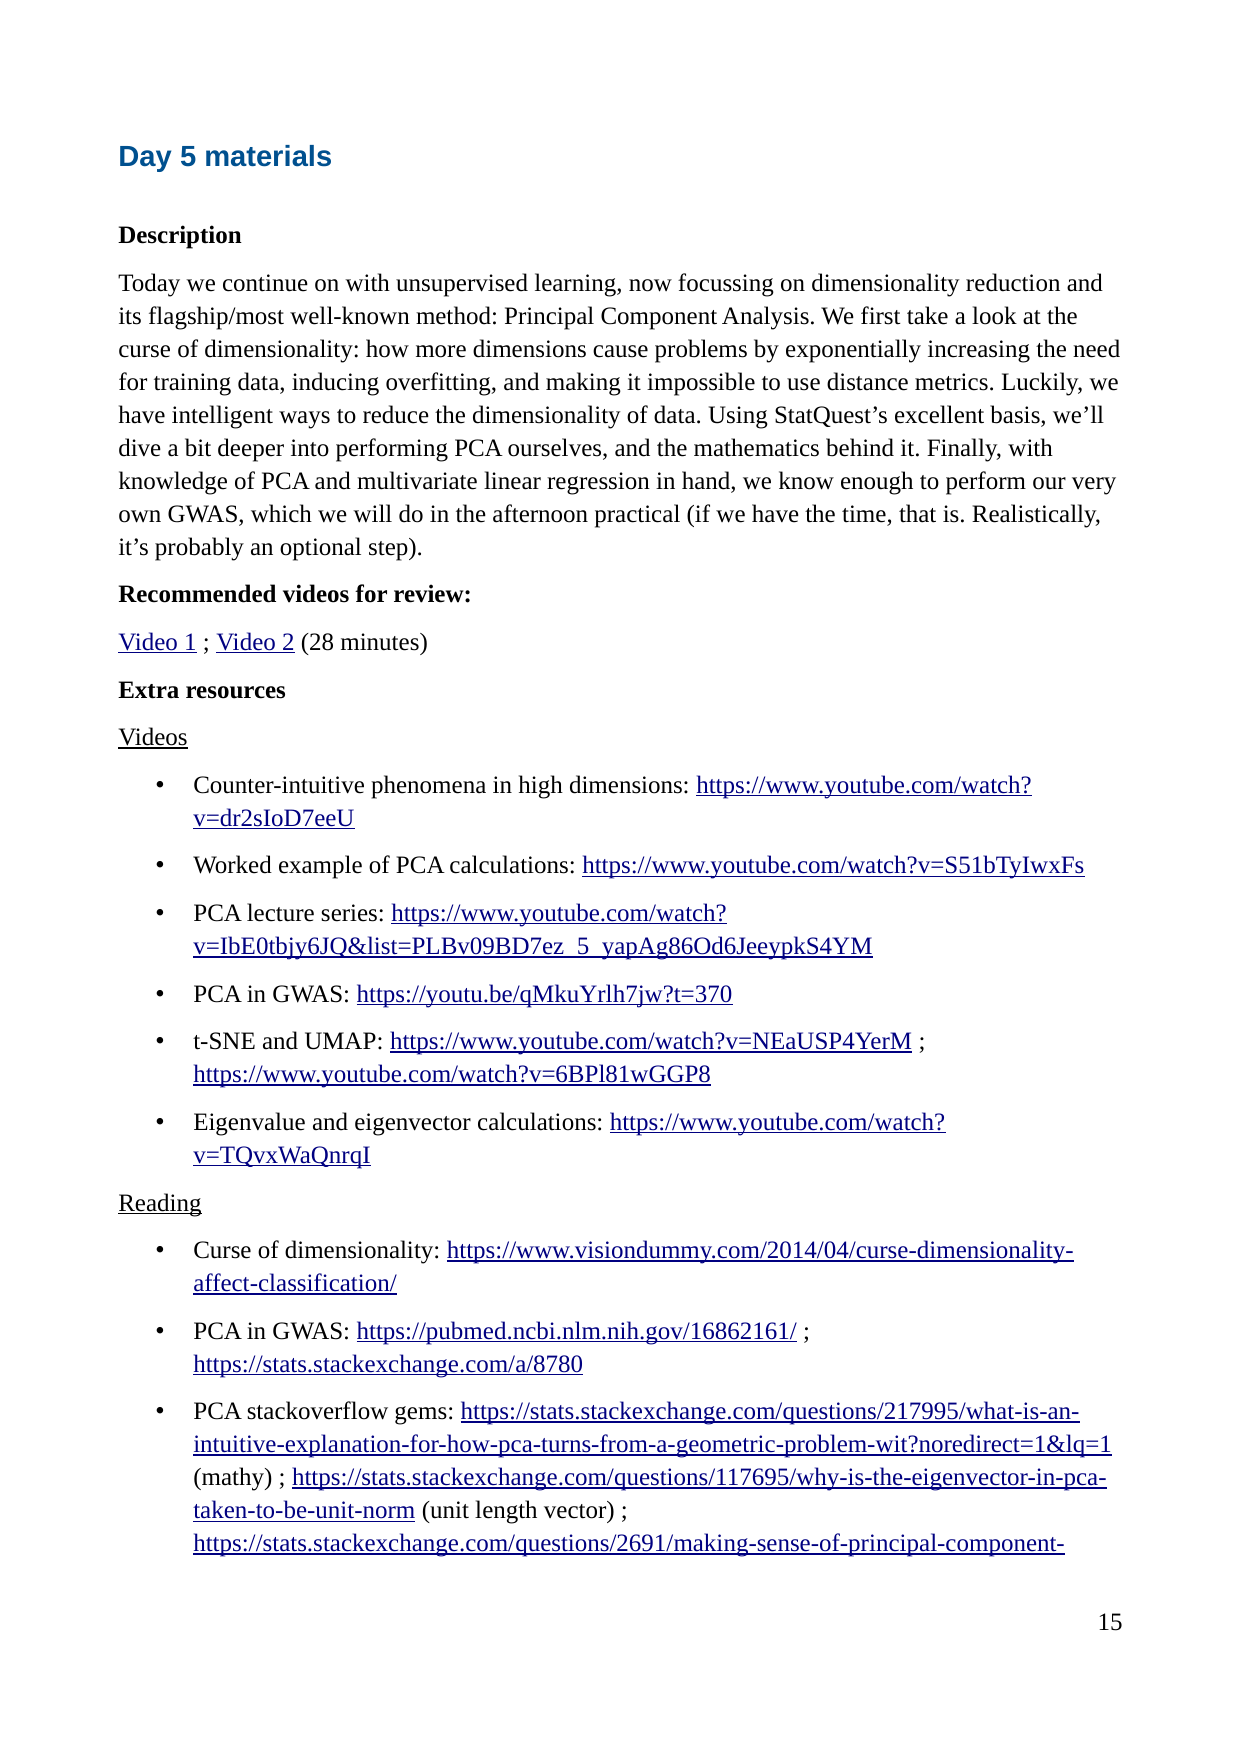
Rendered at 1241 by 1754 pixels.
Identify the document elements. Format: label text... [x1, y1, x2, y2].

text Recommended videos for review: [118, 579, 1122, 608]
list PCA in GWAS: https://youtu.be/qMkuYrlh7jw?t=370 [156, 979, 1122, 1007]
text Description [118, 220, 1122, 249]
text Reading [118, 1188, 1122, 1216]
list t-SNE and UMAP: https://www.youtube.com/watch?v=NEaUSP4YerM ; https://www.youtube.com/watch?v=6BPl81wGGP8 [156, 1026, 1122, 1088]
text Extra resources [118, 675, 1122, 703]
text Video 1 ; Video 2 (28 minutes) [118, 627, 1122, 656]
text Today we continue on with unsupervised learning, now focussing on dimensionality reduction and its flagship/most well-known method: Principal Component Analysis. We first take a look at the curse of dimensionality: how more dimensions cause problems by exponentially increasing the need for training data, inducing overfitting, and making it impossible to use distance metrics. Luckily, we have intelligent ways to reduce the dimensionality of data. Using StatQuest’s excellent basis, we’ll dive a bit deeper into performing PCA ourselves, and the mathematics behind it. Finally, with knowledge of PCA and multivariate linear regression in hand, we know enough to perform our very own GWAS, which we will do in the afternoon practical (if we have the time, that is. Realistically, it’s probably an optional step). [118, 268, 1122, 561]
list PCA lecture series: https://www.youtube.com/watch?v=IbE0tbjy6JQ&list=PLBv09BD7ez_5_yapAg86Od6JeeypkS4YM [156, 898, 1122, 960]
list PCA stackoverflow gems: https://stats.stackexchange.com/questions/217995/what-is-an-intuitive-explanation-for-how-pca-turns-from-a-geometric-problem-wit?noredirect=1&lq=1 (mathy) ; https://stats.stackexchange.com/questions/117695/why-is-the-eigenvector-in-pca-taken-to-be-unit-norm (unit length vector) ; https://stats.stackexchange.com/questions/2691/making-sense-of-principal-component- [156, 1396, 1122, 1557]
list Counter-intuitive phenomena in high dimensions: https://www.youtube.com/watch?v=dr2sIoD7eeU [156, 770, 1122, 832]
list Worked example of PCA calculations: https://www.youtube.com/watch?v=S51bTyIwxFs [156, 851, 1122, 879]
list Curse of dimensionality: https://www.visiondummy.com/2014/04/curse-dimensionality-affect-classification/ [156, 1235, 1122, 1297]
list Eigenvalue and eigenvector calculations: https://www.youtube.com/watch?v=TQvxWaQnrqI [156, 1107, 1122, 1169]
subtitle Day 5 materials [118, 139, 1122, 172]
list PCA in GWAS: https://pubmed.ncbi.nlm.nih.gov/16862161/ ; https://stats.stackexchange.com/a/8780 [156, 1316, 1122, 1378]
text Videos [118, 722, 1122, 751]
